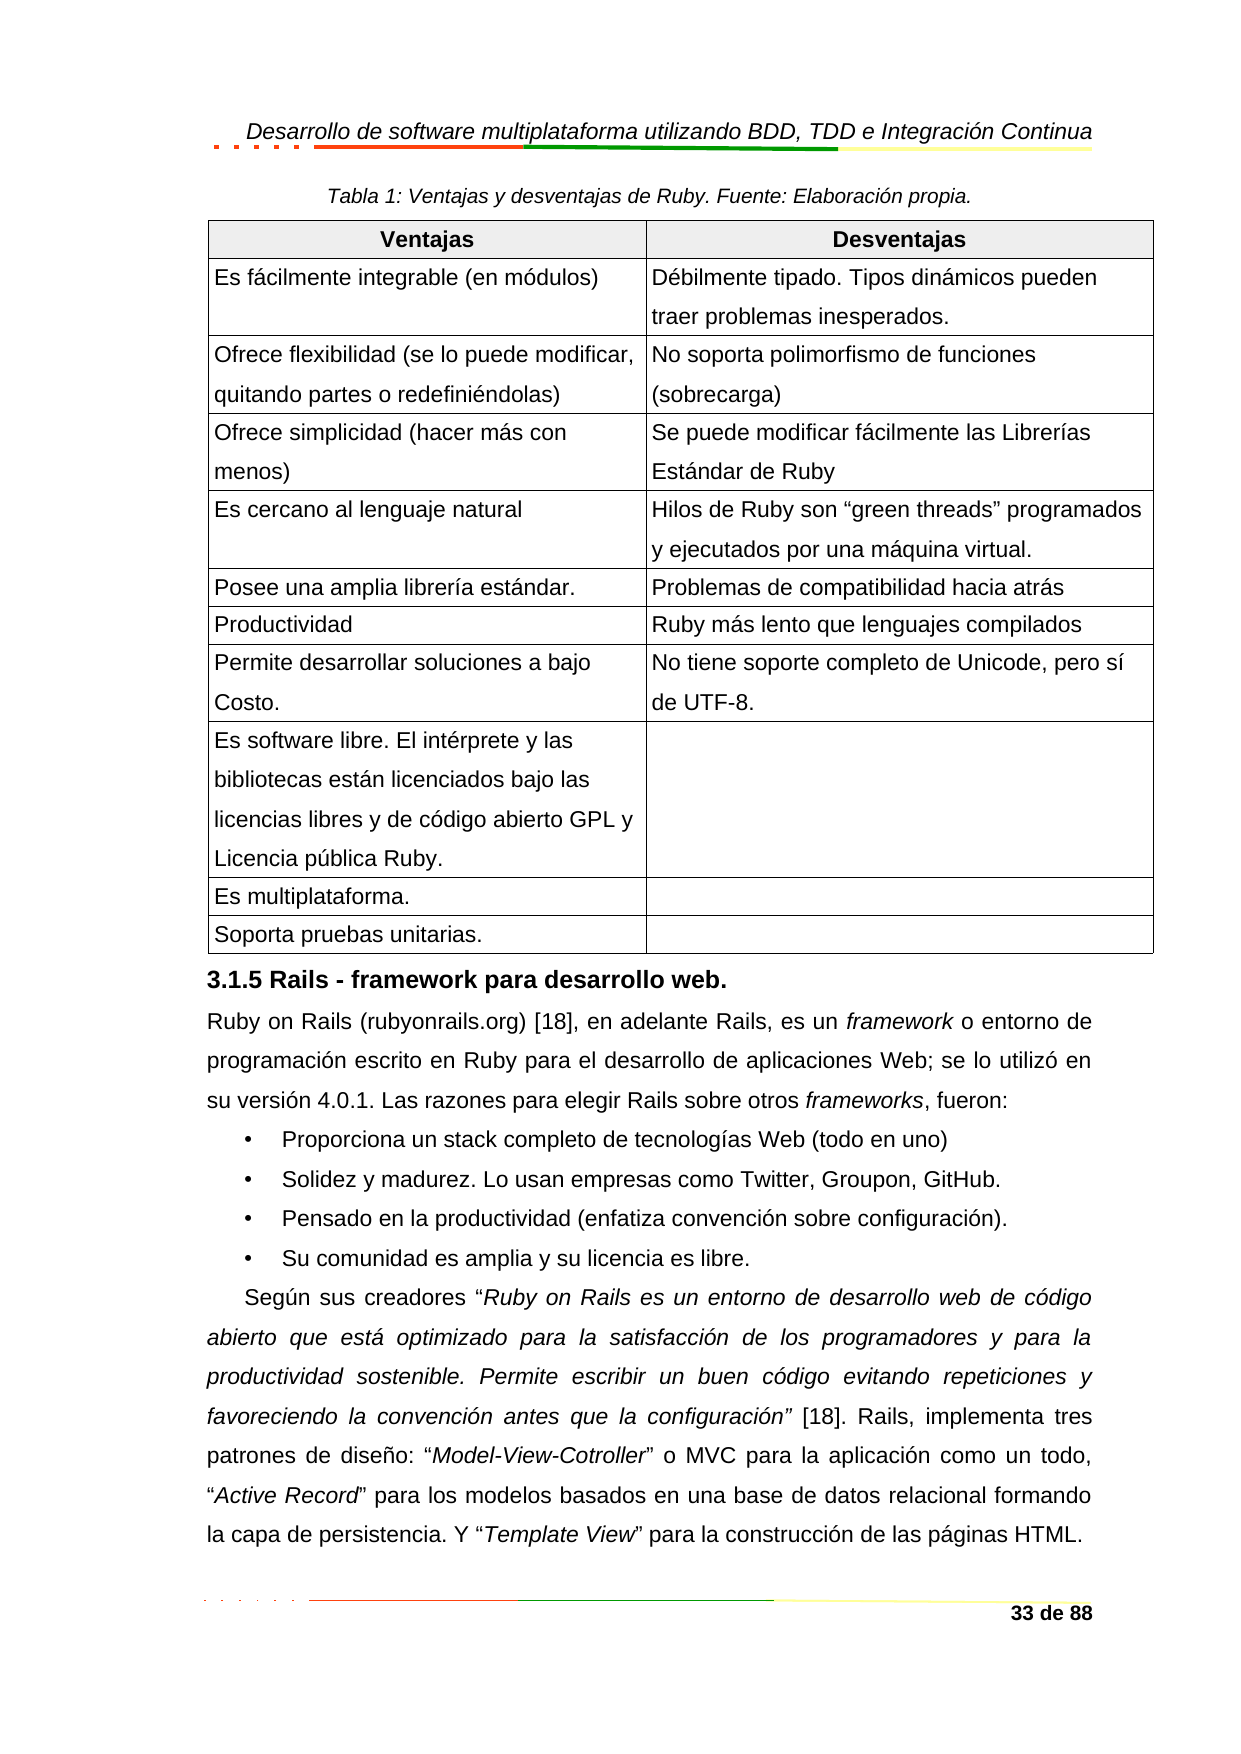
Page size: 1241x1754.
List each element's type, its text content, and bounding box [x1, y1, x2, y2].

table_cell No tiene soporte completo de Unicode, pero sí de UTF-8. [647, 645, 1153, 721]
table_cell No soporta polimorfismo de funciones (sobrecarga) [647, 336, 1153, 413]
table_cell Es software libre. El intérprete y las bibliotecas están licenciados bajo las licencias libres y de código abierto GPL y Licencia pública Ruby. [209, 722, 646, 877]
list Proporciona un stack completo de tecnologías Web (todo en uno) [244, 1126, 1093, 1153]
table_cell Ofrece flexibilidad (se lo puede modificar, quitando partes o redefiniéndolas) [209, 336, 646, 413]
list 3.1.5 Rails - framework para desarrollo web. [207, 965, 1093, 994]
table_cell [647, 878, 1153, 915]
table_cell Soporta pruebas unitarias. [209, 916, 646, 953]
list Pensado en la productividad (enfatiza convención sobre configuración). [244, 1205, 1093, 1232]
text Tabla 1: Ventajas y desventajas de Ruby. Fuente: Elaboración propia. [207, 184, 1093, 208]
table_header Desventajas [647, 221, 1153, 258]
table_cell Ofrece simplicidad (hacer más con menos) [209, 414, 646, 490]
table_cell [647, 722, 1153, 877]
table_cell Permite desarrollar soluciones a bajo Costo. [209, 645, 646, 721]
table_cell Productividad [209, 607, 646, 643]
table_cell [647, 916, 1153, 953]
list Su comunidad es amplia y su licencia es libre. [244, 1245, 1093, 1271]
list Solidez y madurez. Lo usan empresas como Twitter, Groupon, GitHub. [244, 1166, 1093, 1192]
table_cell Ruby más lento que lenguajes compilados [647, 607, 1153, 643]
table_cell Débilmente tipado. Tipos dinámicos pueden traer problemas inesperados. [647, 259, 1153, 335]
table_cell Es multiplataforma. [209, 878, 646, 915]
table_cell Se puede modificar fácilmente las Librerías Estándar de Ruby [647, 414, 1153, 490]
table_cell Es cercano al lenguaje natural [209, 491, 646, 568]
text Ruby on Rails (rubyonrails.org) [18], en adelante Rails, es un framework o entorno de programación escrito en Ruby para el desarrollo de aplicaciones Web; se lo utilizó en su versión 4.0.1. Las razones para elegir Rails sobre otros frameworks, fueron: [207, 1008, 1093, 1113]
table_cell Es fácilmente integrable (en módulos) [209, 259, 646, 335]
table_cell Hilos de Ruby son “green threads” programados y ejecutados por una máquina virtual. [647, 491, 1153, 568]
table_cell Problemas de compatibilidad hacia atrás [647, 569, 1153, 606]
table_cell Posee una amplia librería estándar. [209, 569, 646, 606]
table_header Ventajas [209, 221, 646, 258]
text Según sus creadores “Ruby on Rails es un entorno de desarrollo web de código abierto que está optimizado para la satisfacción de los programadores y para la productividad sostenible. Permite escribir un buen código evitando repeticiones y favoreciendo la convención antes que la configuración” [18]. Rails, implementa tres patrones de diseño: “Model-View-Cotroller” o MVC para la aplicación como un todo, “Active Record” para los modelos basados en una base de datos relacional formando la capa de persistencia. Y “Template View” para la construcción de las páginas HTML. [207, 1284, 1093, 1548]
